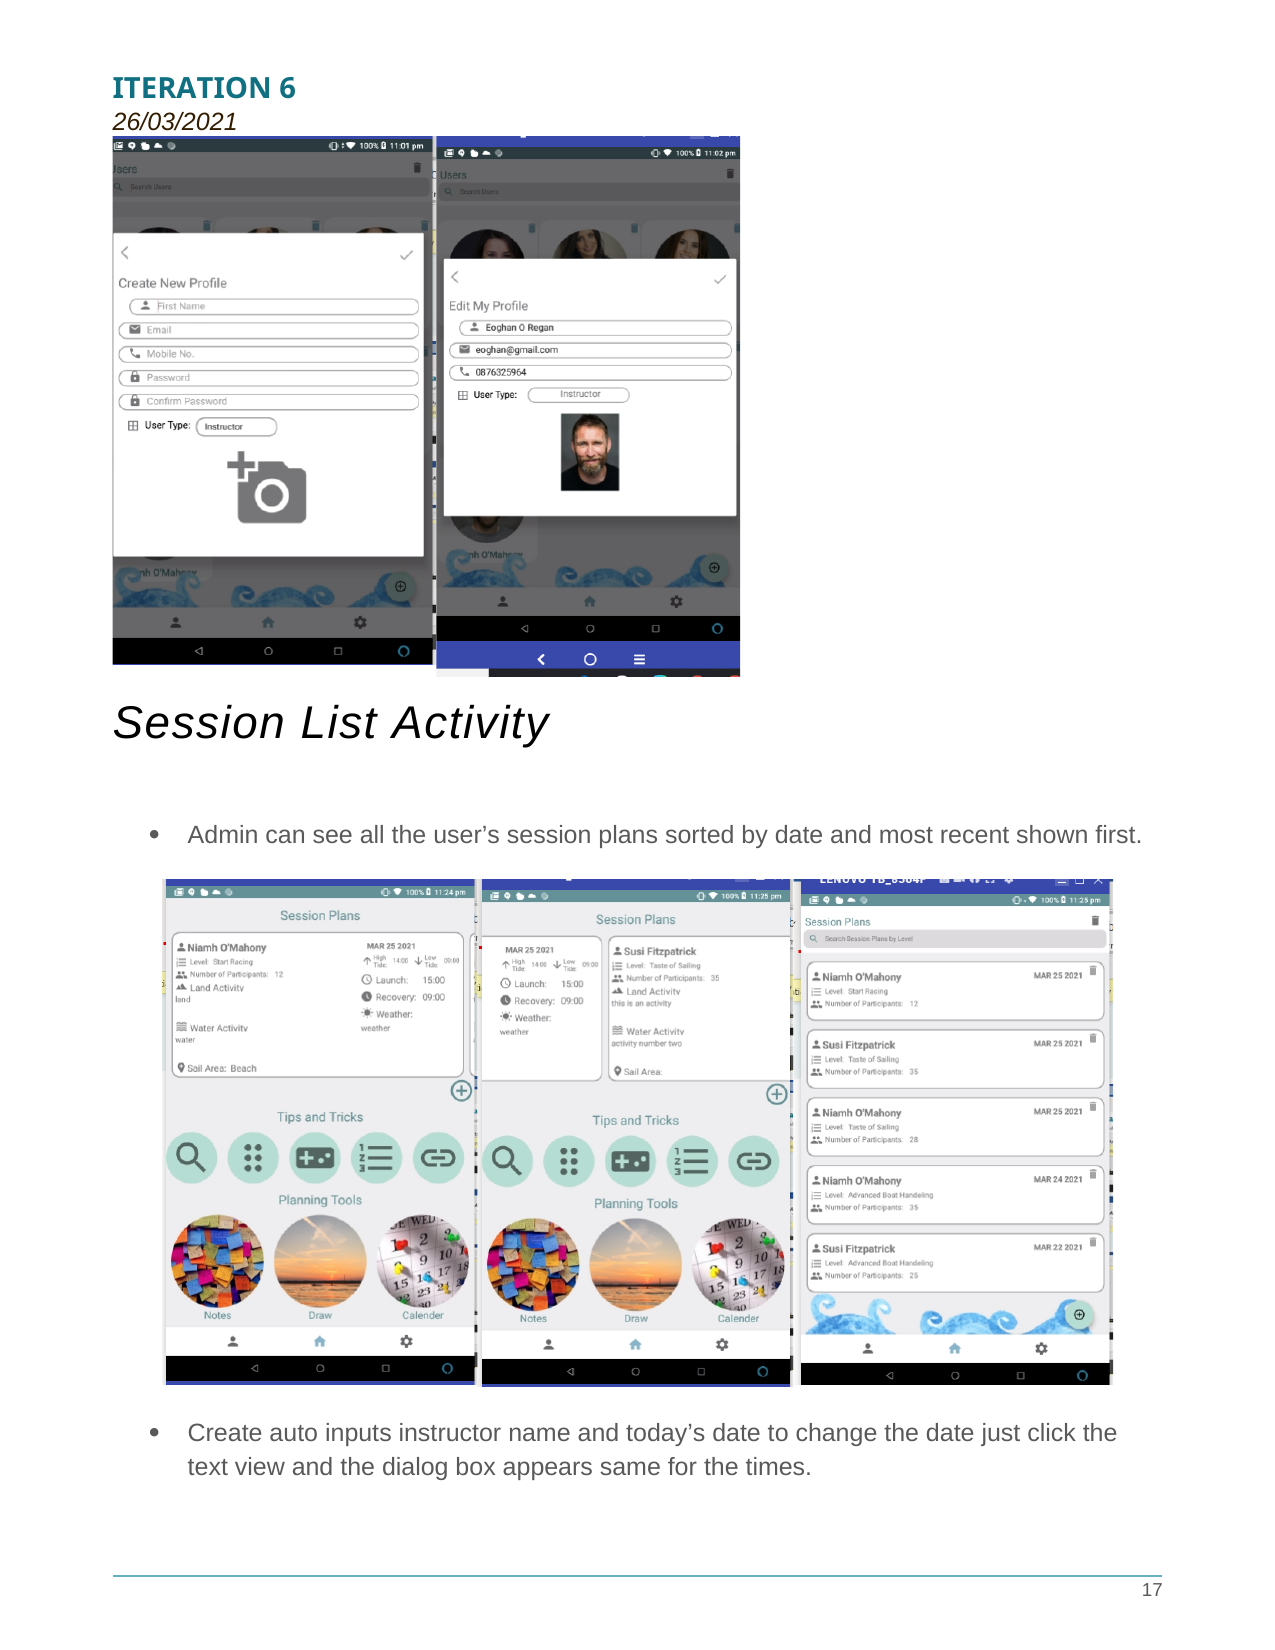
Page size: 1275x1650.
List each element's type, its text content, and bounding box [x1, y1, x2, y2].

list Admin can see all the user’s session plans sorted by date and most recent shown first. [150, 820, 1162, 849]
list Create auto inputs instructor name and today’s date to change the date just click the text view and the dialog box appears same for the times. [150, 1417, 1162, 1481]
subtitle Session List Activity [112, 695, 1162, 748]
